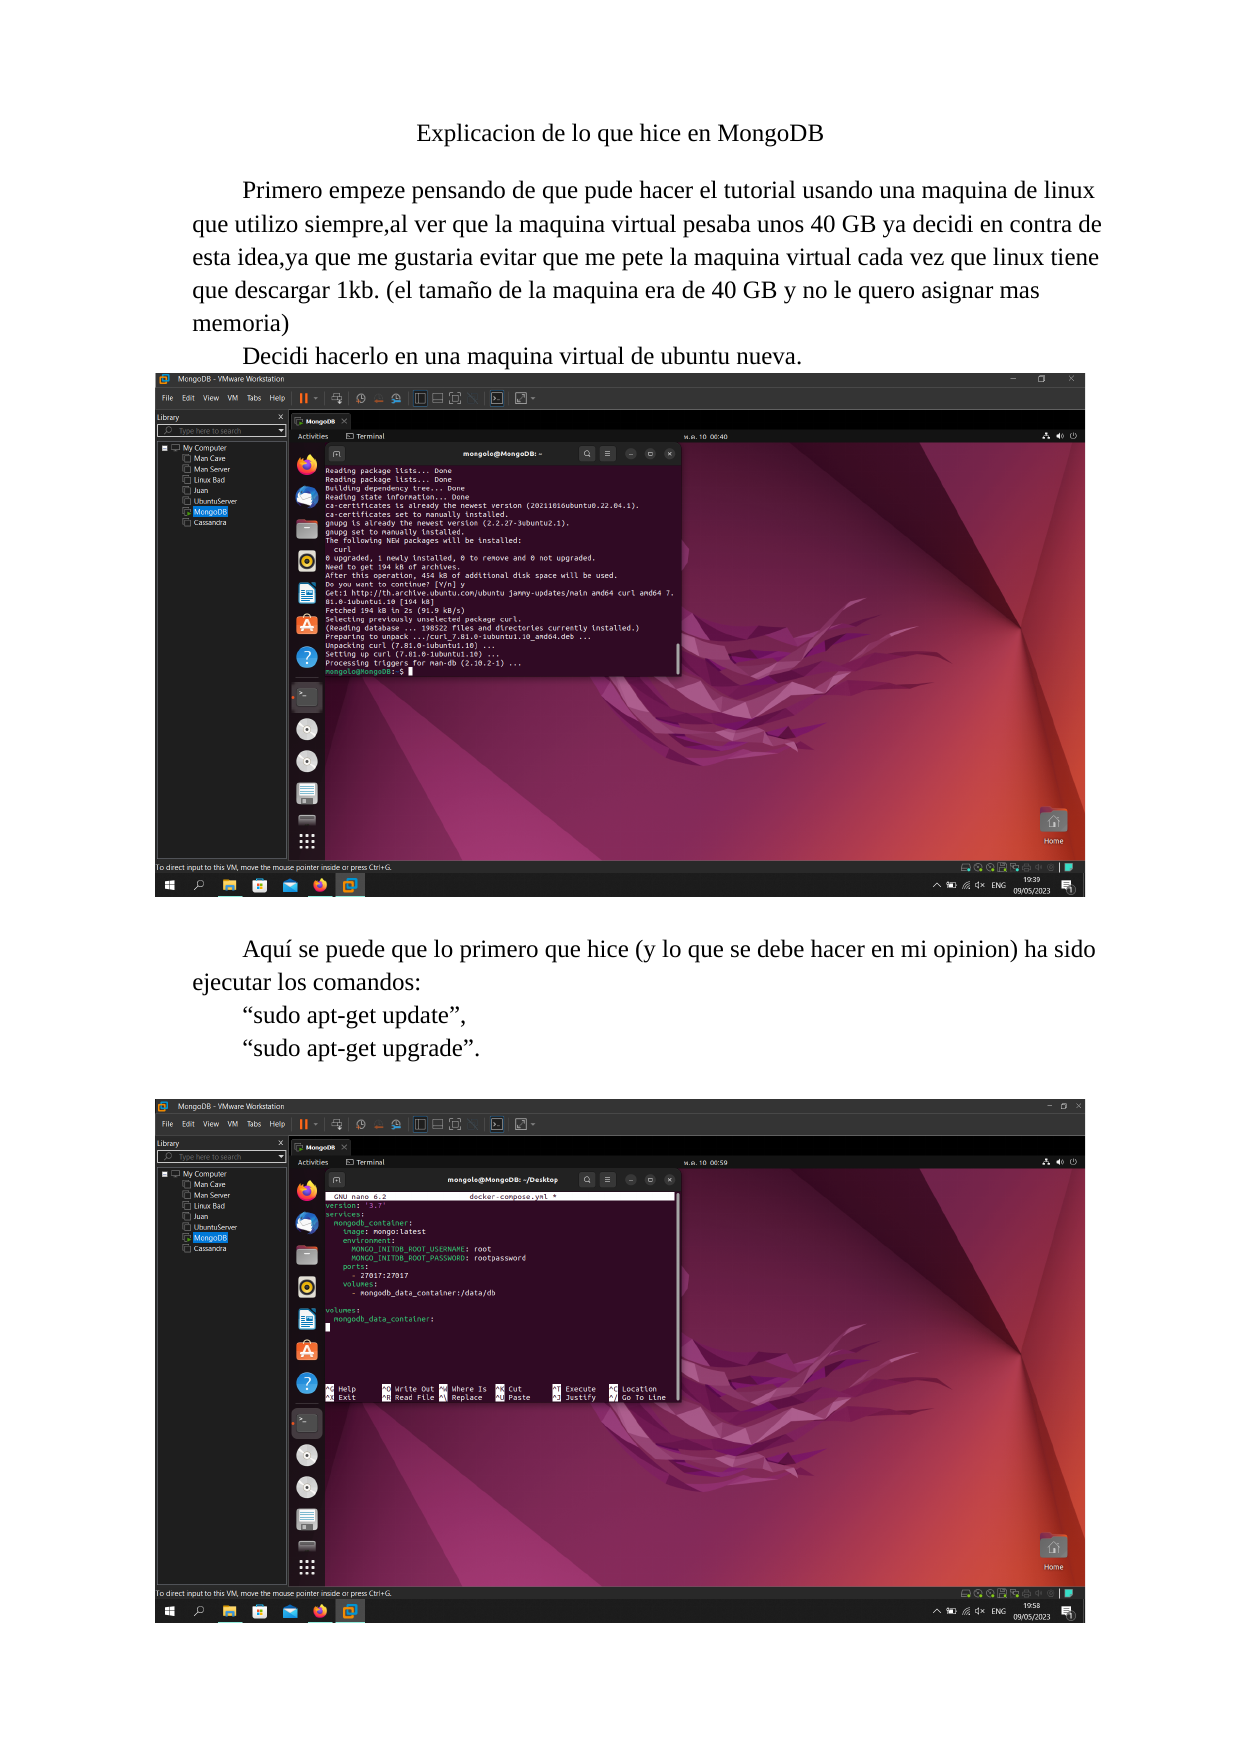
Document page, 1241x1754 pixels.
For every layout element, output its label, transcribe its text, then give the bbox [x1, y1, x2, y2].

text Aquí se puede que lo primero que hice (y lo que se debe hacer en mi opinion) ha sido ejecutar los comandos: [192, 934, 1122, 996]
picture [155, 1099, 1086, 1623]
text Explicacion de lo que hice en MongoDB [118, 118, 1122, 147]
picture [155, 373, 1086, 897]
text Decidi hacerlo en una maquina virtual de ubuntu nueva. [192, 341, 1122, 369]
text “sudo apt-get upgrade”. [192, 1033, 1122, 1062]
text “sudo apt-get update”, [192, 1000, 1122, 1029]
text Primero empeze pensando de que pude hacer el tutorial usando una maquina de linux que utilizo siempre,al ver que la maquina virtual pesaba unos 40 GB ya decidi en contra de esta idea,ya que me gustaria evitar que me pete la maquina virtual cada vez que linux tiene que descargar 1kb. (el tamaño de la maquina era de 40 GB y no le quero asignar mas memoria) [192, 176, 1122, 336]
